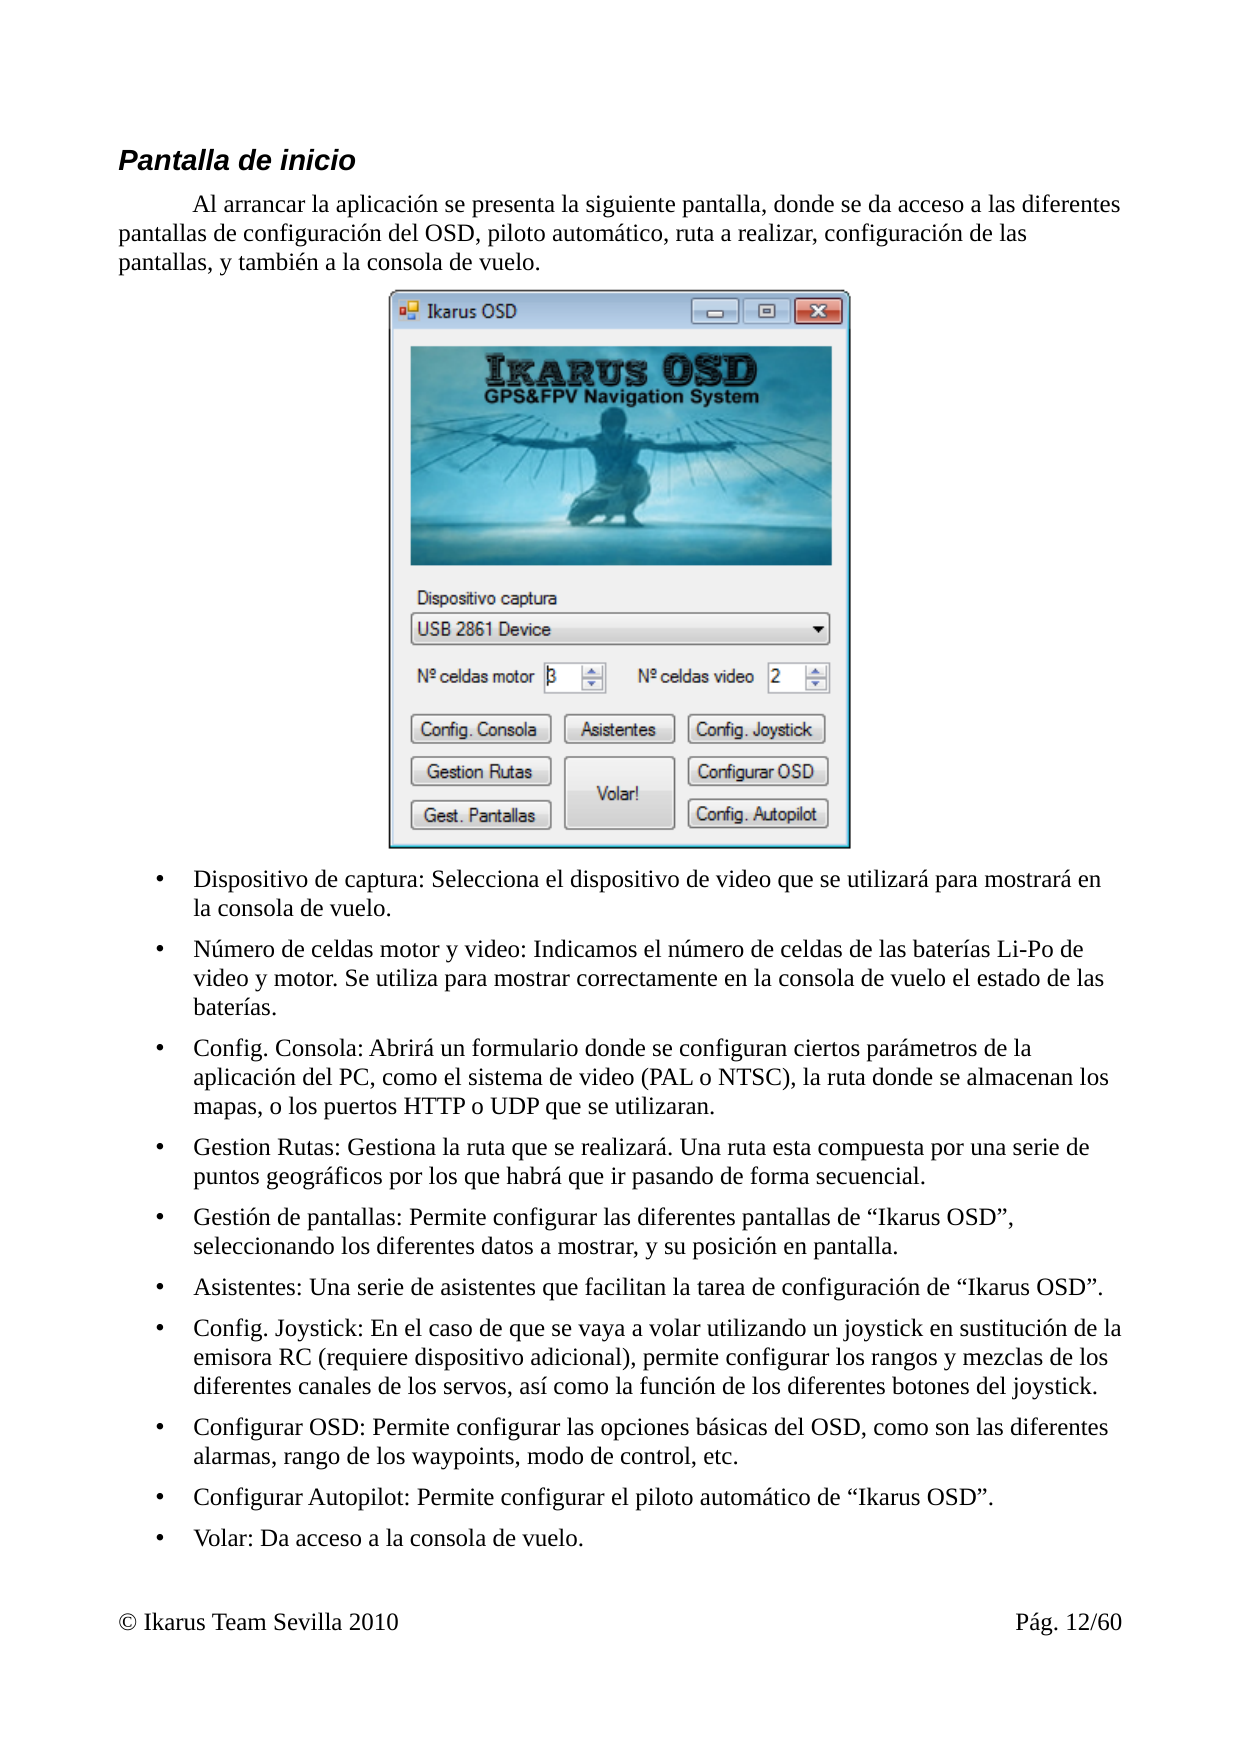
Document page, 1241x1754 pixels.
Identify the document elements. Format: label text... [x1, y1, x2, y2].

list Volar: Da acceso a la consola de vuelo. [156, 1523, 1122, 1552]
subtitle Pantalla de inicio [118, 143, 1122, 177]
list Config. Consola: Abrirá un formulario donde se configuran ciertos parámetros de la aplicación del PC, como el sistema de video (PAL o NTSC), la ruta donde se almacenan los mapas, o los puertos HTTP o UDP que se utilizaran. [156, 1033, 1122, 1119]
list Dispositivo de captura: Selecciona el dispositivo de video que se utilizará para mostrará en la consola de vuelo. [156, 864, 1122, 922]
picture [386, 287, 854, 852]
list Configurar Autopilot: Permite configurar el piloto automático de “Ikarus OSD”. [156, 1482, 1122, 1511]
list Asistentes: Una serie de asistentes que facilitan la tarea de configuración de “Ikarus OSD”. [156, 1272, 1122, 1301]
list Config. Joystick: En el caso de que se vaya a volar utilizando un joystick en sustitución de la emisora RC (requiere dispositivo adicional), permite configurar los rangos y mezclas de los diferentes canales de los servos, así como la función de los diferentes botones del joystick. [156, 1313, 1122, 1399]
list Número de celdas motor y video: Indicamos el número de celdas de las baterías Li-Po de video y motor. Se utiliza para mostrar correctamente en la consola de vuelo el estado de las baterías. [156, 934, 1122, 1021]
list Gestión de pantallas: Permite configurar las diferentes pantallas de “Ikarus OSD”, seleccionando los diferentes datos a mostrar, y su posición en pantalla. [156, 1202, 1122, 1259]
text Al arrancar la aplicación se presenta la siguiente pantalla, donde se da acceso a las diferentes pantallas de configuración del OSD, piloto automático, ruta a realizar, configuración de las pantallas, y también a la consola de vuelo. [118, 189, 1122, 275]
list Gestion Rutas: Gestiona la ruta que se realizará. Una ruta esta compuesta por una serie de puntos geográficos por los que habrá que ir pasando de forma secuencial. [156, 1132, 1122, 1189]
list Configurar OSD: Permite configurar las opciones básicas del OSD, como son las diferentes alarmas, rango de los waypoints, modo de control, etc. [156, 1412, 1122, 1469]
